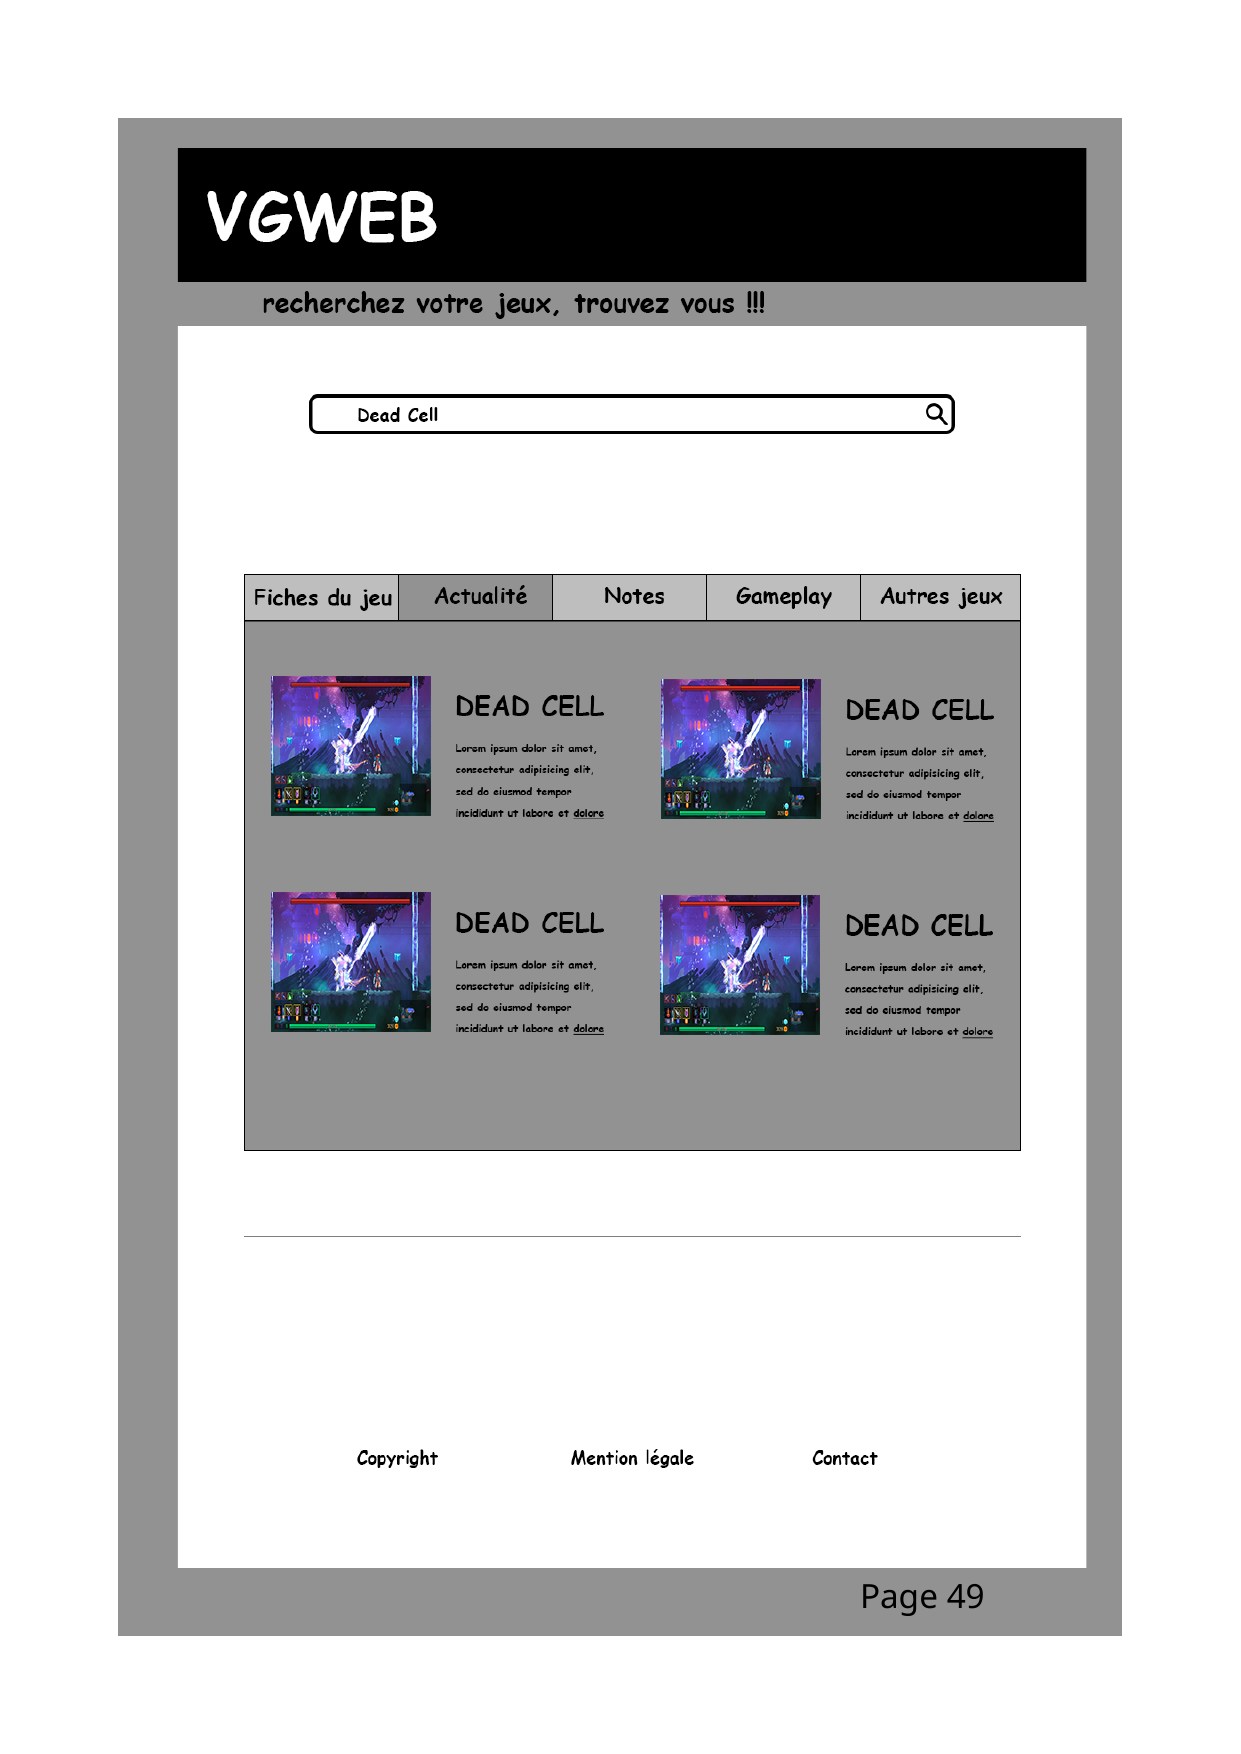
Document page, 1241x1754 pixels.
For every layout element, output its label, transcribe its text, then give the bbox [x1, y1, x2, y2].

picture [177, 148, 1087, 1568]
text Page 49 [118, 118, 1122, 1619]
